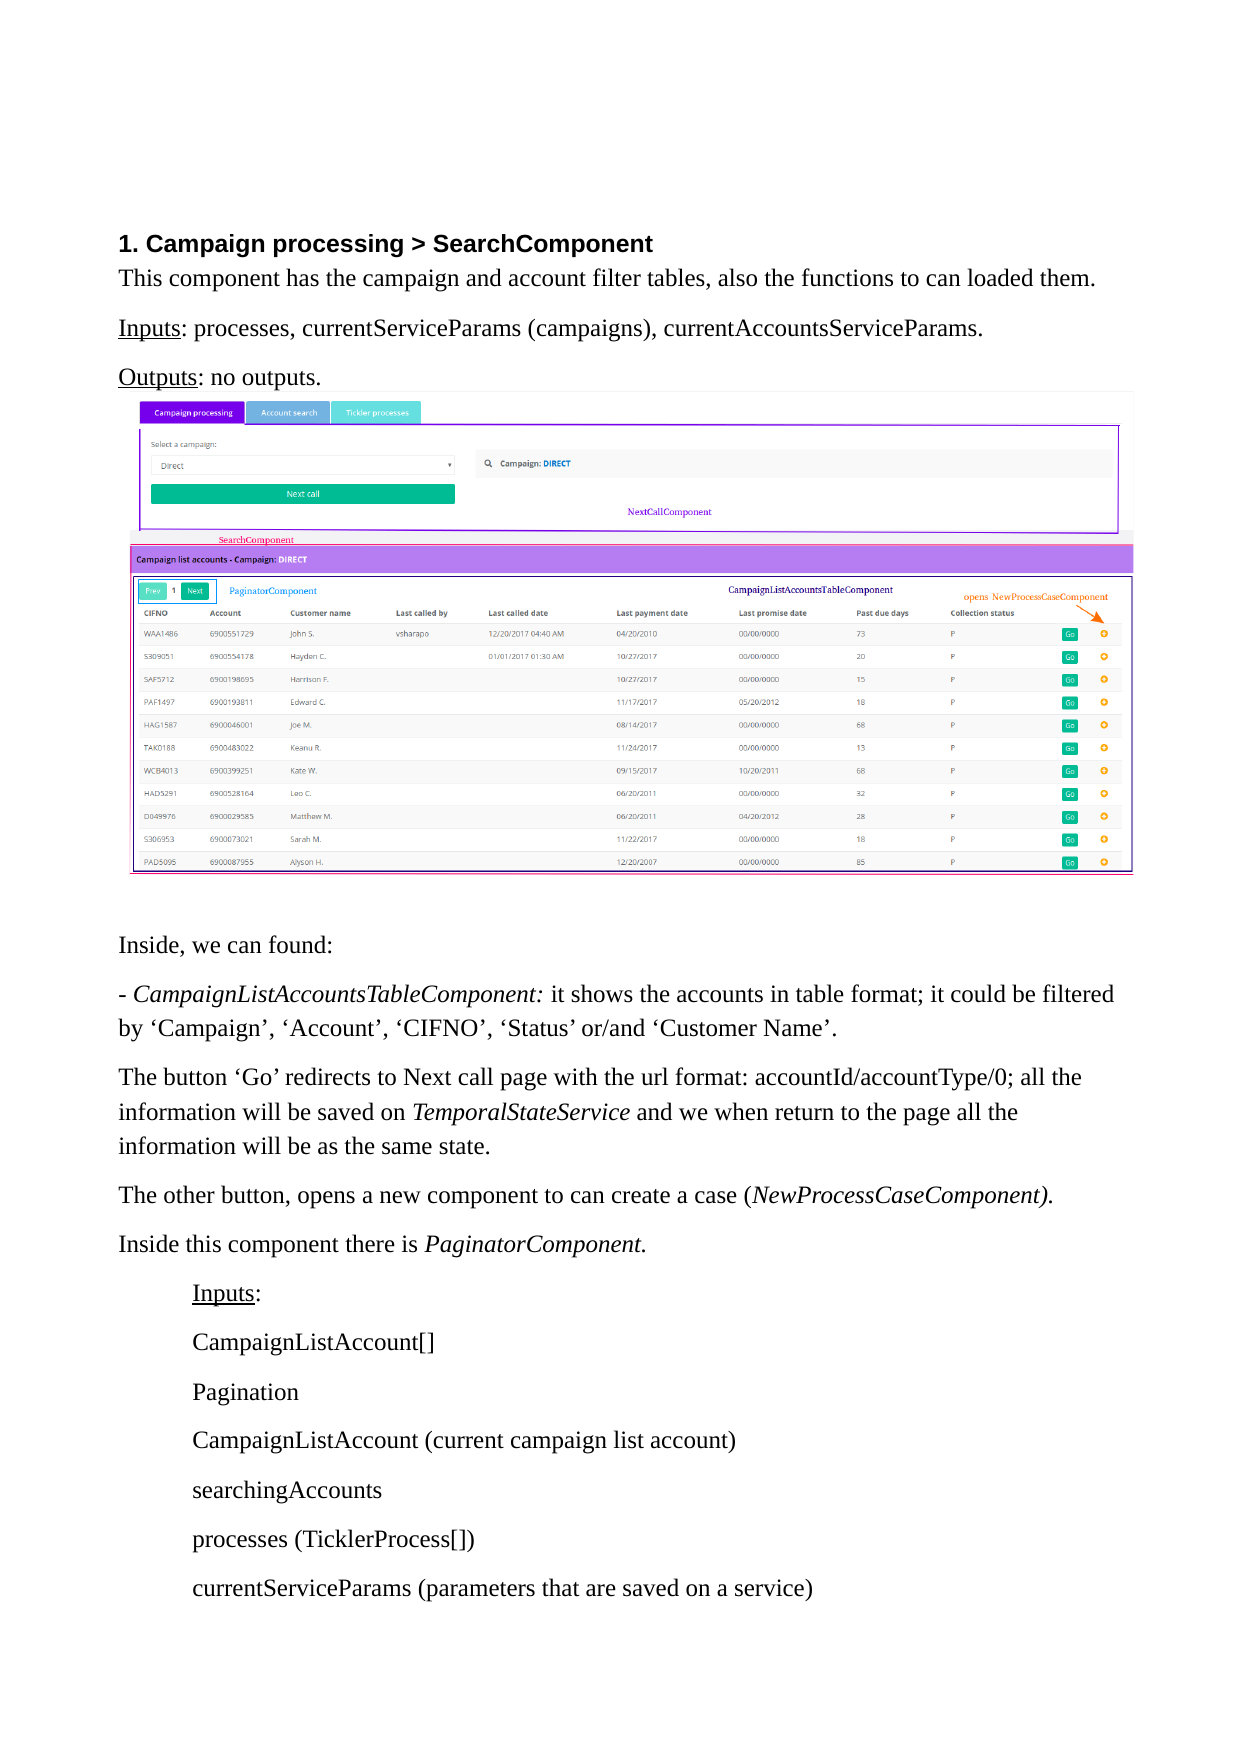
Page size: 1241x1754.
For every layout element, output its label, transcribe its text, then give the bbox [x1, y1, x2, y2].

text - CampaignListAccountsTableComponent: it shows the accounts in table format; it could be filtered by ‘Campaign’, ‘Account’, ‘CIFNO’, ‘Status’ or/and ‘Customer Name’. [118, 979, 1122, 1042]
text Outputs: no outputs. [118, 362, 1122, 390]
text This component has the campaign and account filter tables, also the functions to can loaded them. [118, 263, 1122, 292]
text Pagination [118, 1377, 1122, 1405]
text Inside, we can found: [118, 930, 1122, 958]
text Inputs: processes, currentServiceParams (campaigns), currentAccountsServiceParams. [118, 313, 1122, 341]
picture [129, 391, 1134, 875]
text currentServiceParams (parameters that are saved on a service) [118, 1573, 1122, 1602]
text CampaignListAccount[] [118, 1327, 1122, 1356]
text The other button, opens a new component to can create a case (NewProcessCaseComponent). [118, 1180, 1122, 1209]
text Inputs: [118, 1278, 1122, 1307]
text processes (TicklerProcess[]) [118, 1524, 1122, 1552]
text The button ‘Go’ redirects to Next call page with the url format: accountId/accountType/0; all the information will be saved on TemporalStateService and we when return to the page all the information will be as the same state. [118, 1062, 1122, 1160]
text Inside this component there is PaginatorComponent. [118, 1229, 1122, 1258]
text searchingAccounts [118, 1475, 1122, 1503]
subtitle 1. Campaign processing > SearchComponent [118, 229, 1122, 257]
text CampaignListAccount (current campaign list account) [118, 1426, 1122, 1454]
